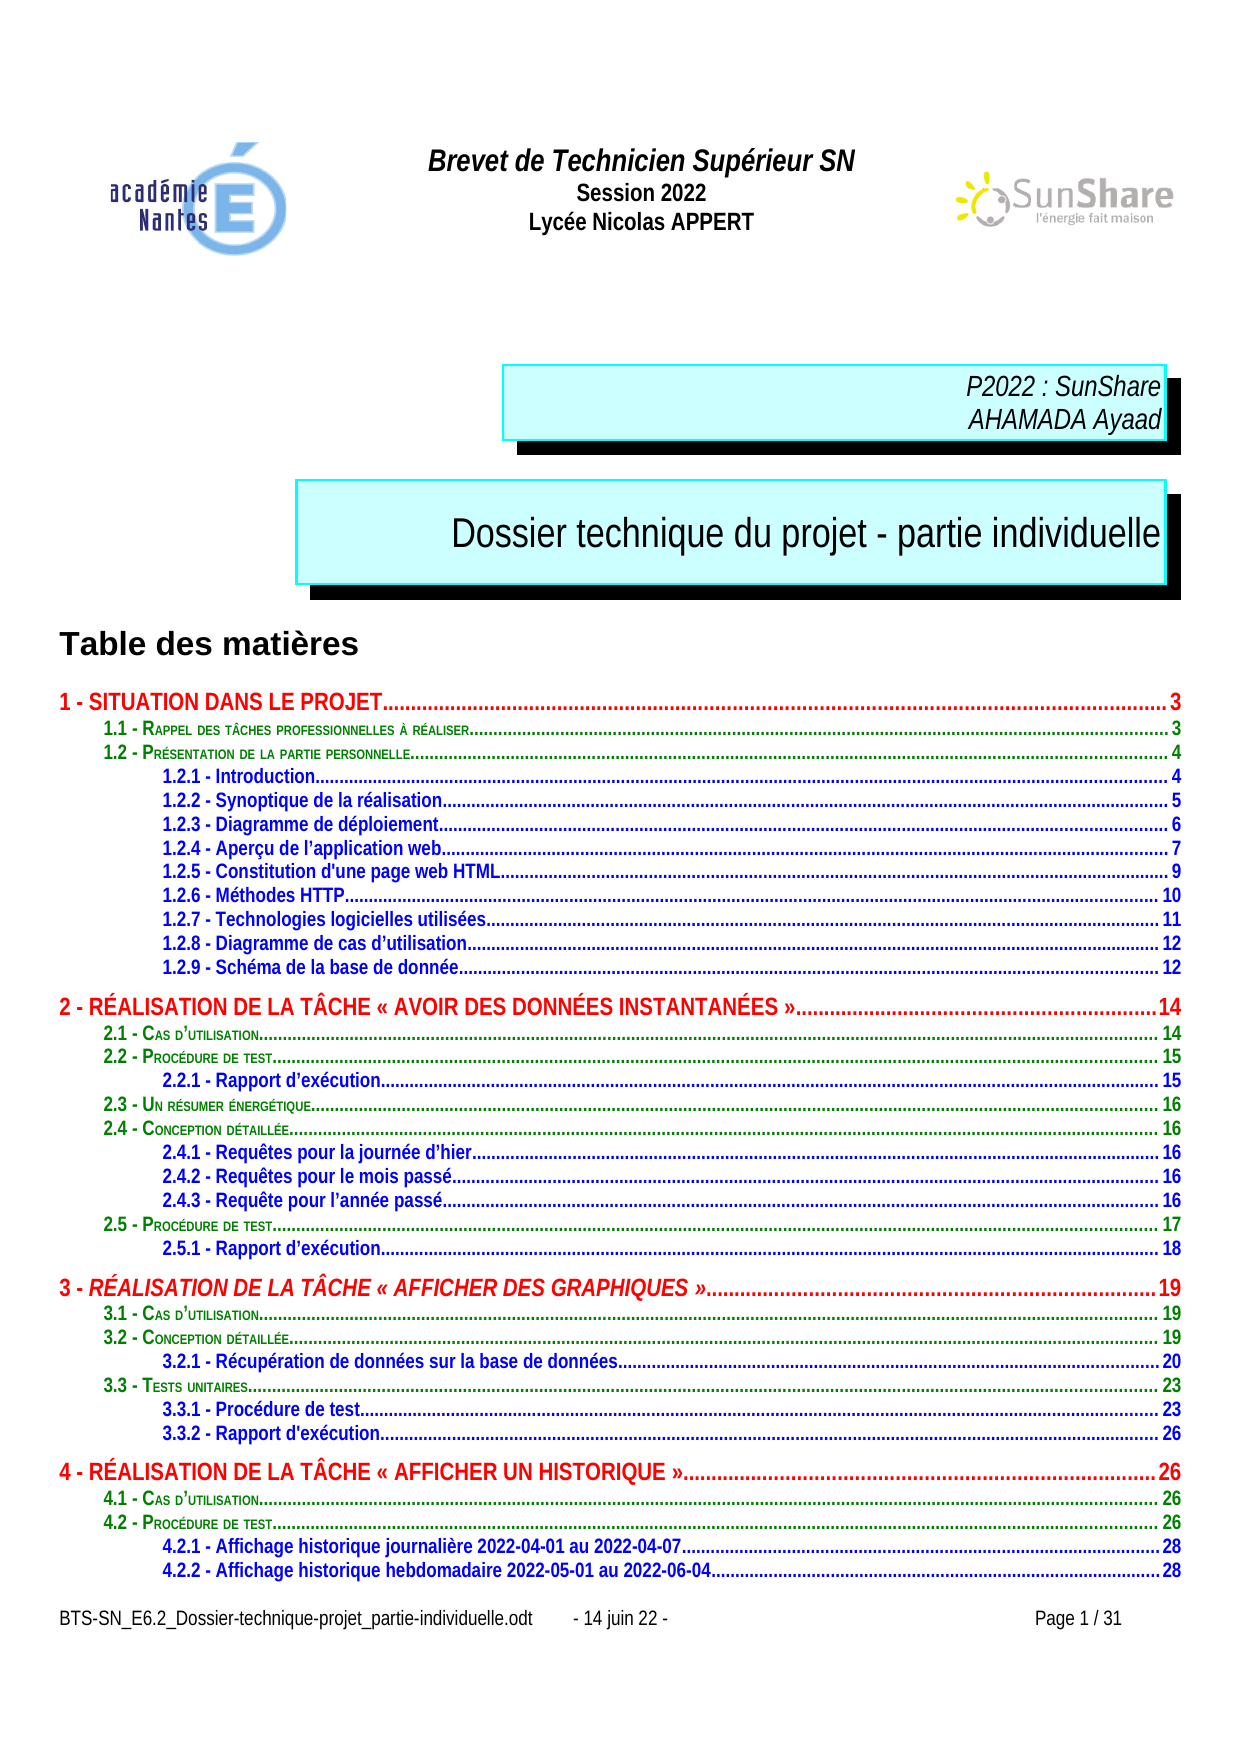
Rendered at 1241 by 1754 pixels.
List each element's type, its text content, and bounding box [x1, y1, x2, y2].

text 1.2.3 - Diagramme de déploiement 6 [162, 812, 1181, 836]
text 4.1 - Cas d’utilisation 26 [103, 1486, 1181, 1510]
text AHAMADA Ayaad [504, 397, 1164, 439]
text P2022 : SunShare [504, 366, 1164, 397]
text 1.2.5 - Constitution d'une page web HTML 9 [162, 859, 1181, 883]
text 1.2.4 - Aperçu de l’application web 7 [162, 836, 1181, 859]
subtitle Table des matières [59, 625, 1181, 662]
text 2.4.2 - Requêtes pour le mois passé 16 [162, 1164, 1181, 1188]
text 1.2 - Présentation de la partie personnelle 4 [103, 740, 1181, 764]
text 1 - Situation dans le projet 3 [59, 687, 1181, 716]
text 2.5.1 - Rapport d’exécution 18 [162, 1236, 1181, 1260]
text 3 - Réalisation de la tâche « afficher des graphiques » 19 [59, 1272, 1181, 1301]
text 3.3 - Tests unitaires 23 [103, 1373, 1181, 1397]
text 1.2.2 - Synoptique de la réalisation 5 [162, 788, 1181, 812]
text 2.4.3 - Requête pour l’année passé 16 [162, 1188, 1181, 1212]
text 2.3 - Un résumer énergétique 16 [103, 1092, 1181, 1116]
text 1.2.1 - Introduction 4 [162, 764, 1181, 788]
text 1.2.6 - Méthodes HTTP 10 [162, 883, 1181, 907]
text 3.2 - Conception détaillée 19 [103, 1325, 1181, 1349]
text 2.4 - Conception détaillée 16 [103, 1116, 1181, 1140]
text 1.2.7 - Technologies logicielles utilisées 11 [162, 907, 1181, 931]
text 3.3.1 - Procédure de test 23 [162, 1397, 1181, 1421]
text 4.2 - Procédure de test 26 [103, 1510, 1181, 1534]
text 2.5 - Procédure de test 17 [103, 1212, 1181, 1236]
text 1.1 - Rappel des tâches professionnelles à réaliser 3 [103, 716, 1181, 740]
text 3.2.1 - Récupération de données sur la base de données 20 [162, 1349, 1181, 1373]
text 3.3.2 - Rapport d'exécution 26 [162, 1421, 1181, 1445]
text 2.2 - Procédure de test 15 [103, 1044, 1181, 1068]
text 1.2.9 - Schéma de la base de donnée 12 [162, 955, 1181, 979]
picture [950, 170, 1175, 227]
text 2 - Réalisation de la tâche « avoir des données instantanées » 14 [59, 992, 1181, 1020]
text 1.2.8 - Diagramme de cas d’utilisation 12 [162, 931, 1181, 955]
text 4 - Réalisation de la tâche « afficher un historique » 26 [59, 1457, 1181, 1486]
text 2.1 - Cas d’utilisation 14 [103, 1020, 1181, 1044]
text 4.2.1 - Affichage historique journalière 2022-04-01 au 2022-04-07 28 [162, 1534, 1181, 1558]
text 2.2.1 - Rapport d’exécution 15 [162, 1068, 1181, 1092]
text 3.1 - Cas d’utilisation 19 [103, 1301, 1181, 1325]
text 4.2.2 - Affichage historique hebdomadaire 2022-05-01 au 2022-06-04 28 [162, 1558, 1181, 1582]
picture [110, 142, 287, 256]
text 2.4.1 - Requêtes pour la journée d’hier 16 [162, 1140, 1181, 1164]
text Dossier technique du projet - partie individuelle [298, 503, 1164, 551]
